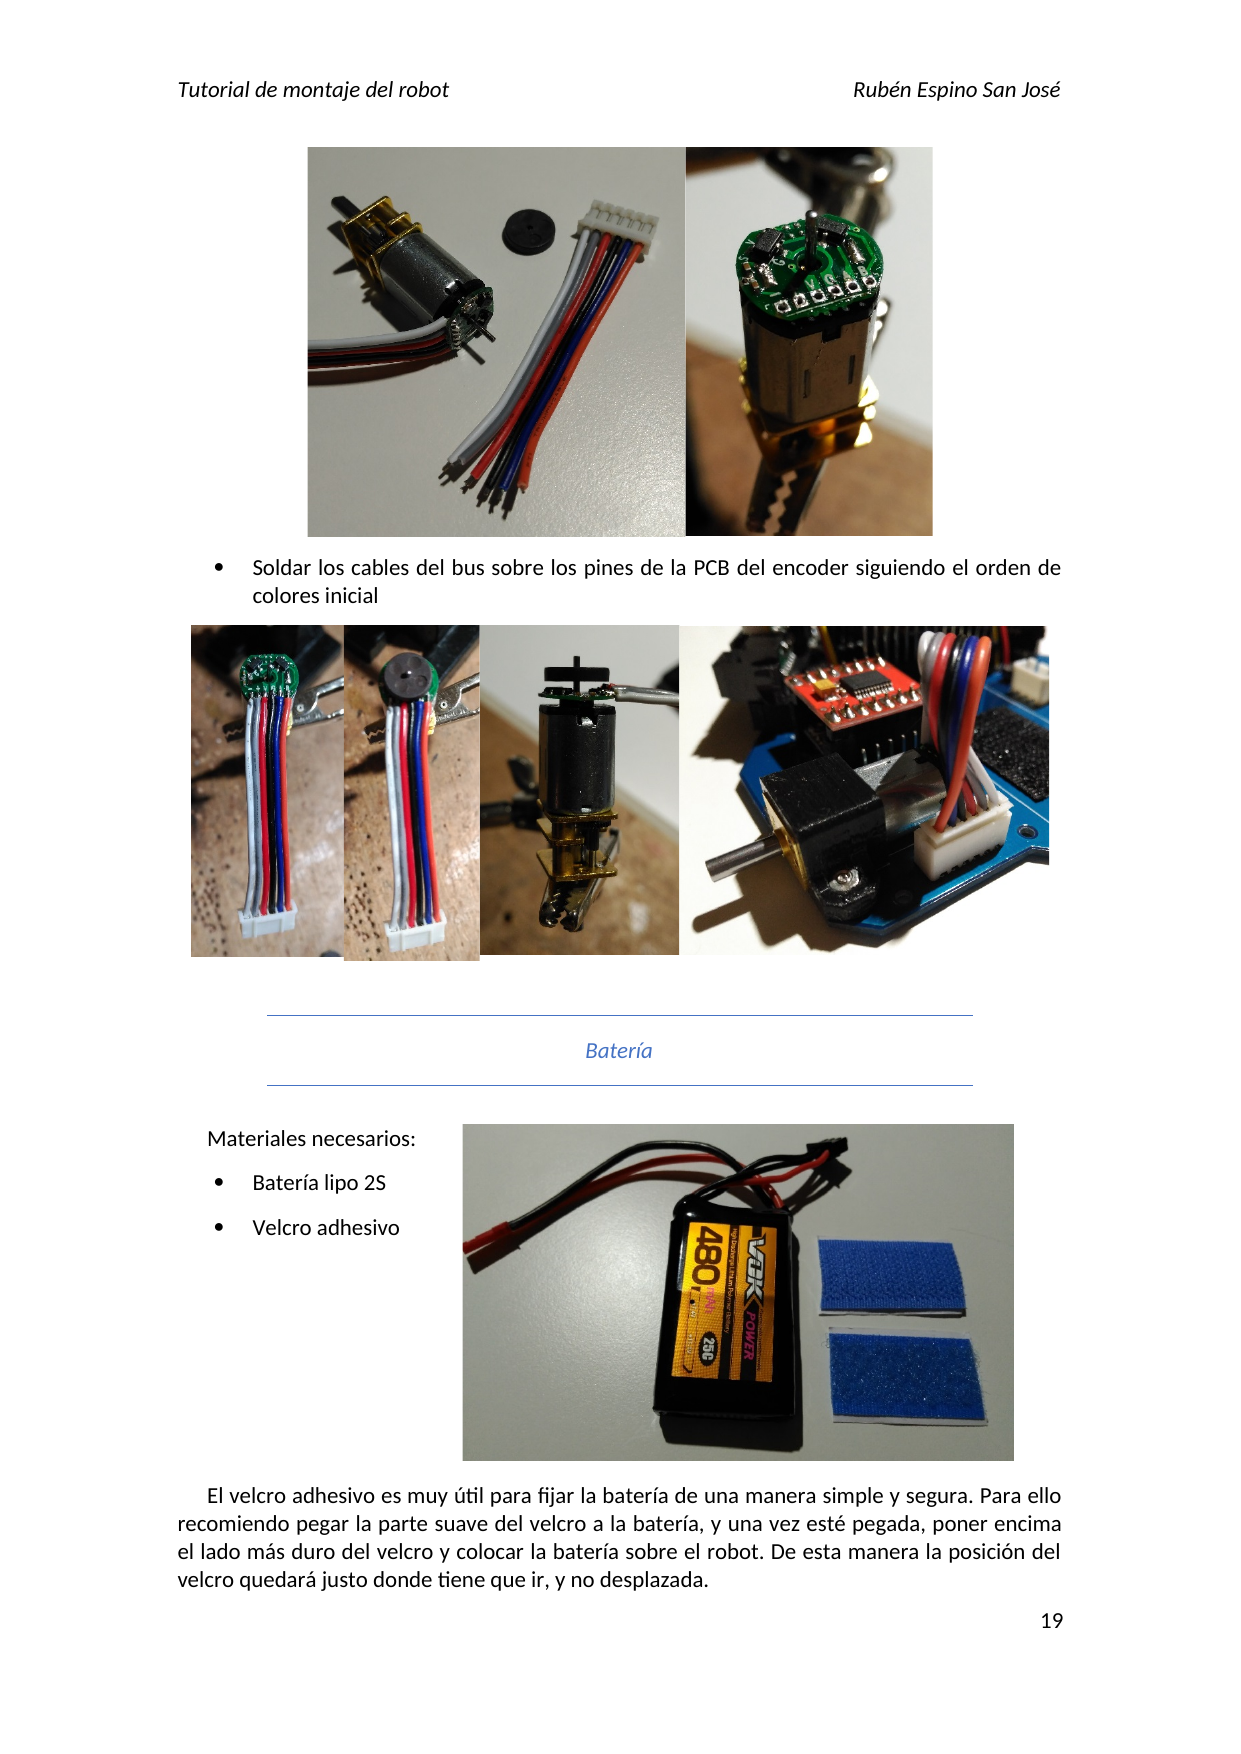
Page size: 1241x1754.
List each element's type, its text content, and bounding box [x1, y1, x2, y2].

list [1014, 1168, 1063, 1196]
text Materiales necesarios: [177, 1124, 462, 1152]
list Soldar los cables del bus sobre los pines de la PCB del encoder siguiendo el orden de colores inicial [215, 553, 1063, 609]
list Velcro adhesivo [215, 1213, 462, 1241]
text [1014, 1124, 1063, 1152]
list Batería lipo 2S [215, 1168, 462, 1196]
list [1014, 1213, 1063, 1241]
text Batería [267, 1016, 973, 1085]
text El velcro adhesivo es muy útil para fijar la batería de una manera simple y segura. Para ello recomiendo pegar la parte suave del velcro a la batería, y una vez esté pegada, poner encima el lado más duro del velcro y colocar la batería sobre el robot. De esta manera la posición del velcro quedará justo donde tiene que ir, y no desplazada. [177, 1481, 1063, 1593]
